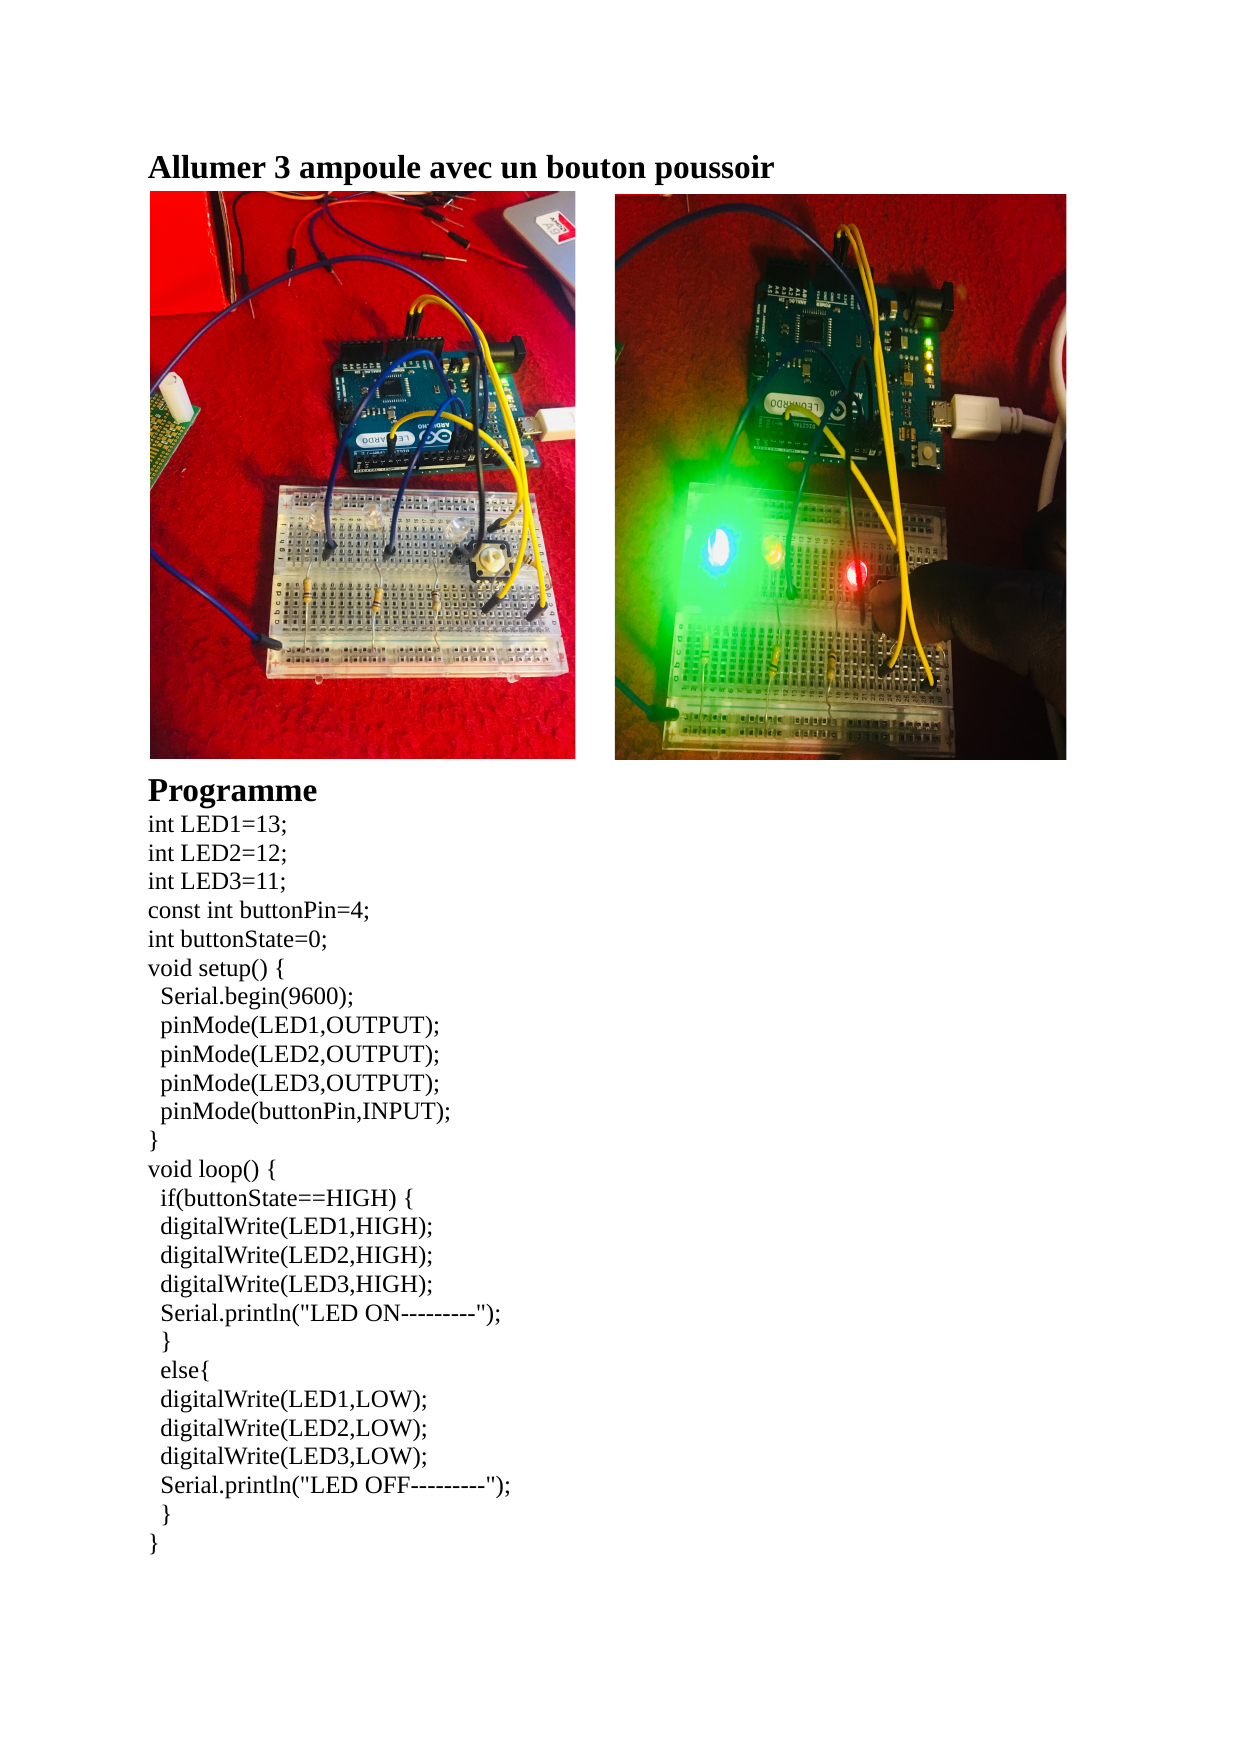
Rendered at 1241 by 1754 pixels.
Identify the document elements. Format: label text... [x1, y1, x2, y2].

text } [148, 1499, 1093, 1528]
text digitalWrite(LED1,HIGH); [148, 1211, 1093, 1240]
text else{ [148, 1355, 1093, 1384]
text digitalWrite(LED3,LOW); [148, 1441, 1093, 1470]
text } [148, 1528, 1093, 1556]
text if(buttonState==HIGH) { [148, 1183, 1093, 1211]
text Serial.println("LED ON---------"); [148, 1298, 1093, 1326]
text void loop() { [148, 1154, 1093, 1183]
picture [614, 476, 1067, 760]
text digitalWrite(LED3,HIGH); [148, 1269, 1093, 1298]
text int buttonState=0; [148, 924, 1093, 953]
text void setup() { [148, 953, 1093, 981]
text pinMode(LED3,OUTPUT); [148, 1068, 1093, 1096]
text Allumer 3 ampoule avec un bouton poussoir [148, 148, 1093, 186]
text pinMode(LED2,OUTPUT); [148, 1039, 1093, 1068]
text } [148, 1125, 1093, 1154]
text int LED1=13; [148, 809, 1093, 838]
text int LED2=12; [148, 838, 1093, 866]
text digitalWrite(LED2,LOW); [148, 1413, 1093, 1441]
text Serial.println("LED OFF---------"); [148, 1470, 1093, 1499]
text } [148, 1326, 1093, 1355]
text const int buttonPin=4; [148, 895, 1093, 924]
text int LED3=11; [148, 866, 1093, 895]
text pinMode(buttonPin,INPUT); [148, 1096, 1093, 1125]
text Programme [148, 771, 1093, 809]
text Serial.begin(9600); [148, 981, 1093, 1010]
text digitalWrite(LED1,LOW); [148, 1384, 1093, 1413]
picture [150, 191, 576, 759]
text pinMode(LED1,OUTPUT); [148, 1010, 1093, 1039]
text digitalWrite(LED2,HIGH); [148, 1240, 1093, 1269]
